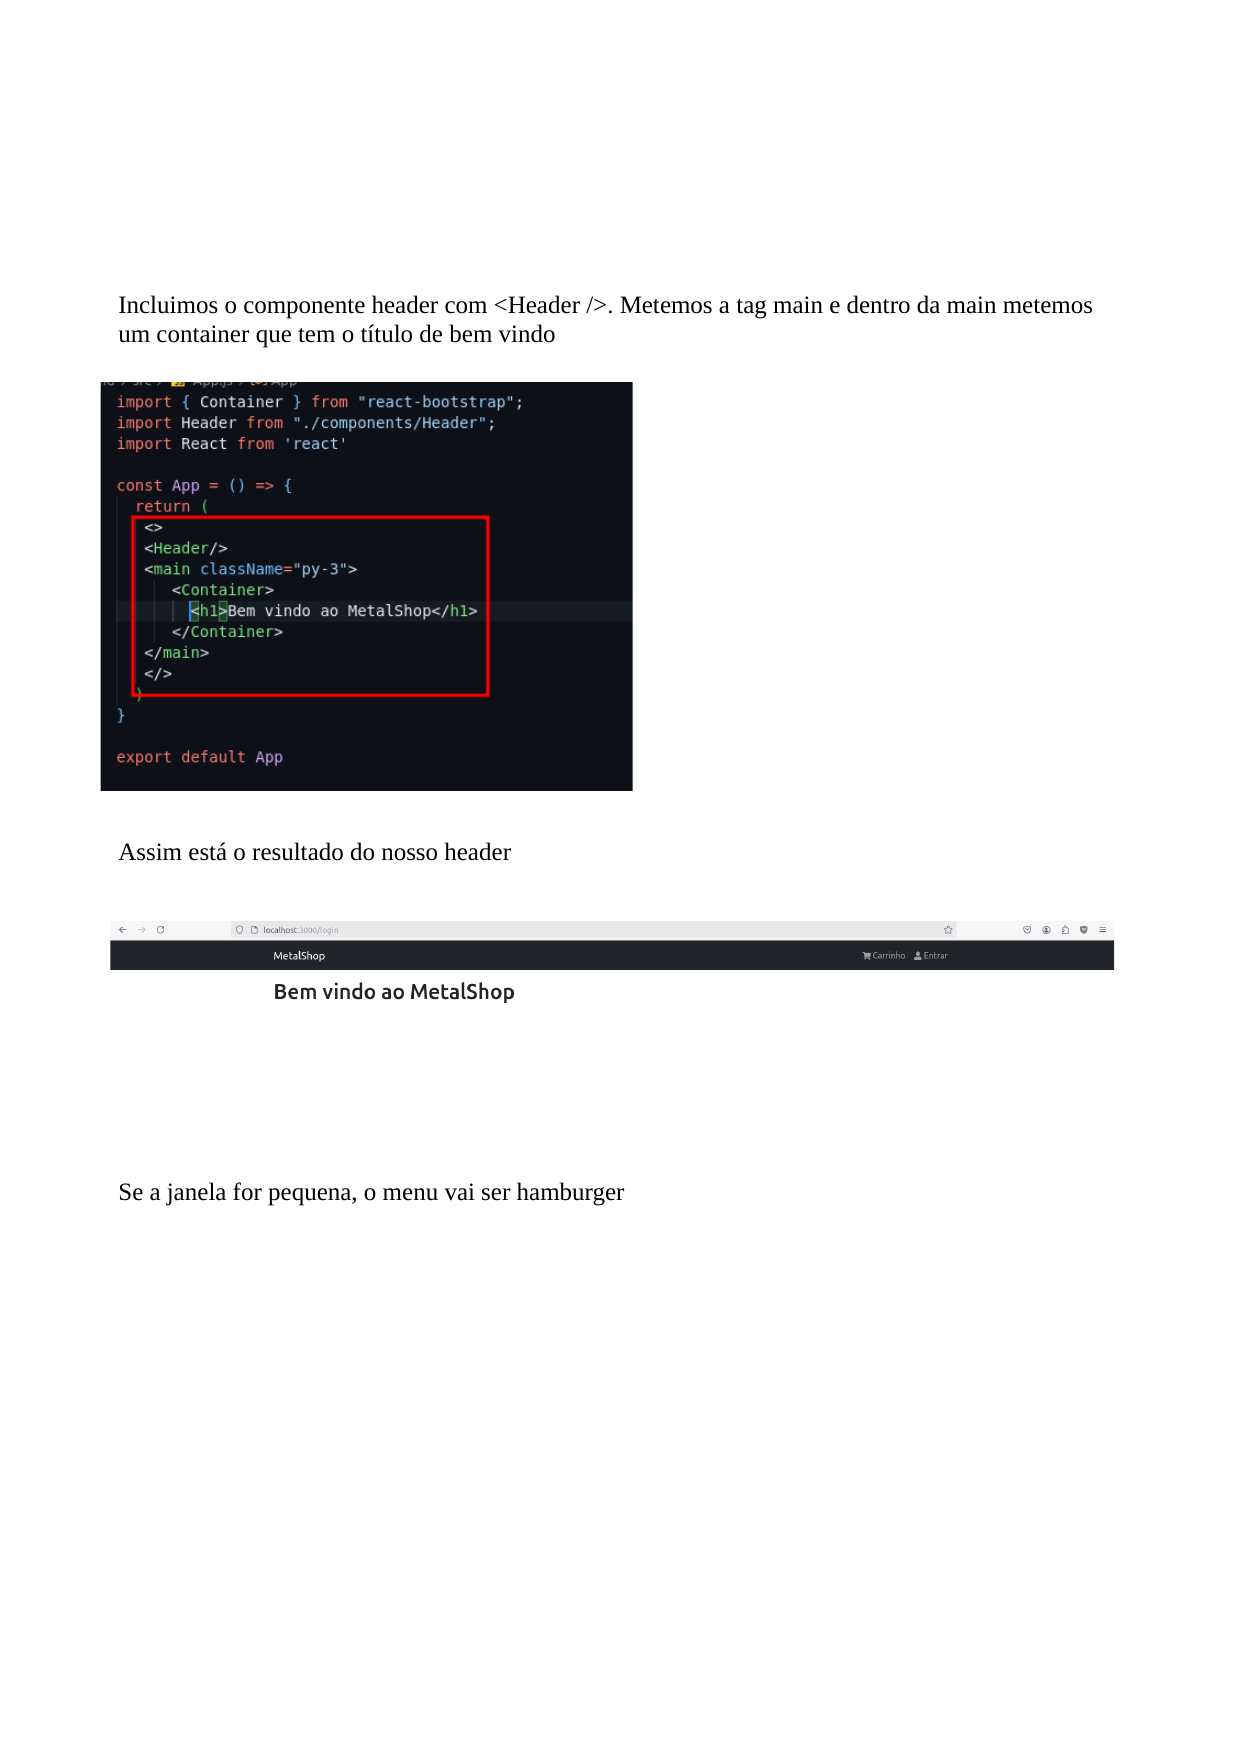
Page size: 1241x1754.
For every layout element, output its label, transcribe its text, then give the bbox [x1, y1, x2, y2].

picture [110, 921, 1115, 1062]
text Assim está o resultado do nosso header [118, 837, 1122, 866]
text Incluimos o componente header com <Header />. Metemos a tag main e dentro da main metemos um container que tem o título de bem vindo [118, 291, 1122, 348]
text Se a janela for pequena, o menu vai ser hamburger [118, 1177, 1122, 1206]
picture [100, 382, 633, 791]
